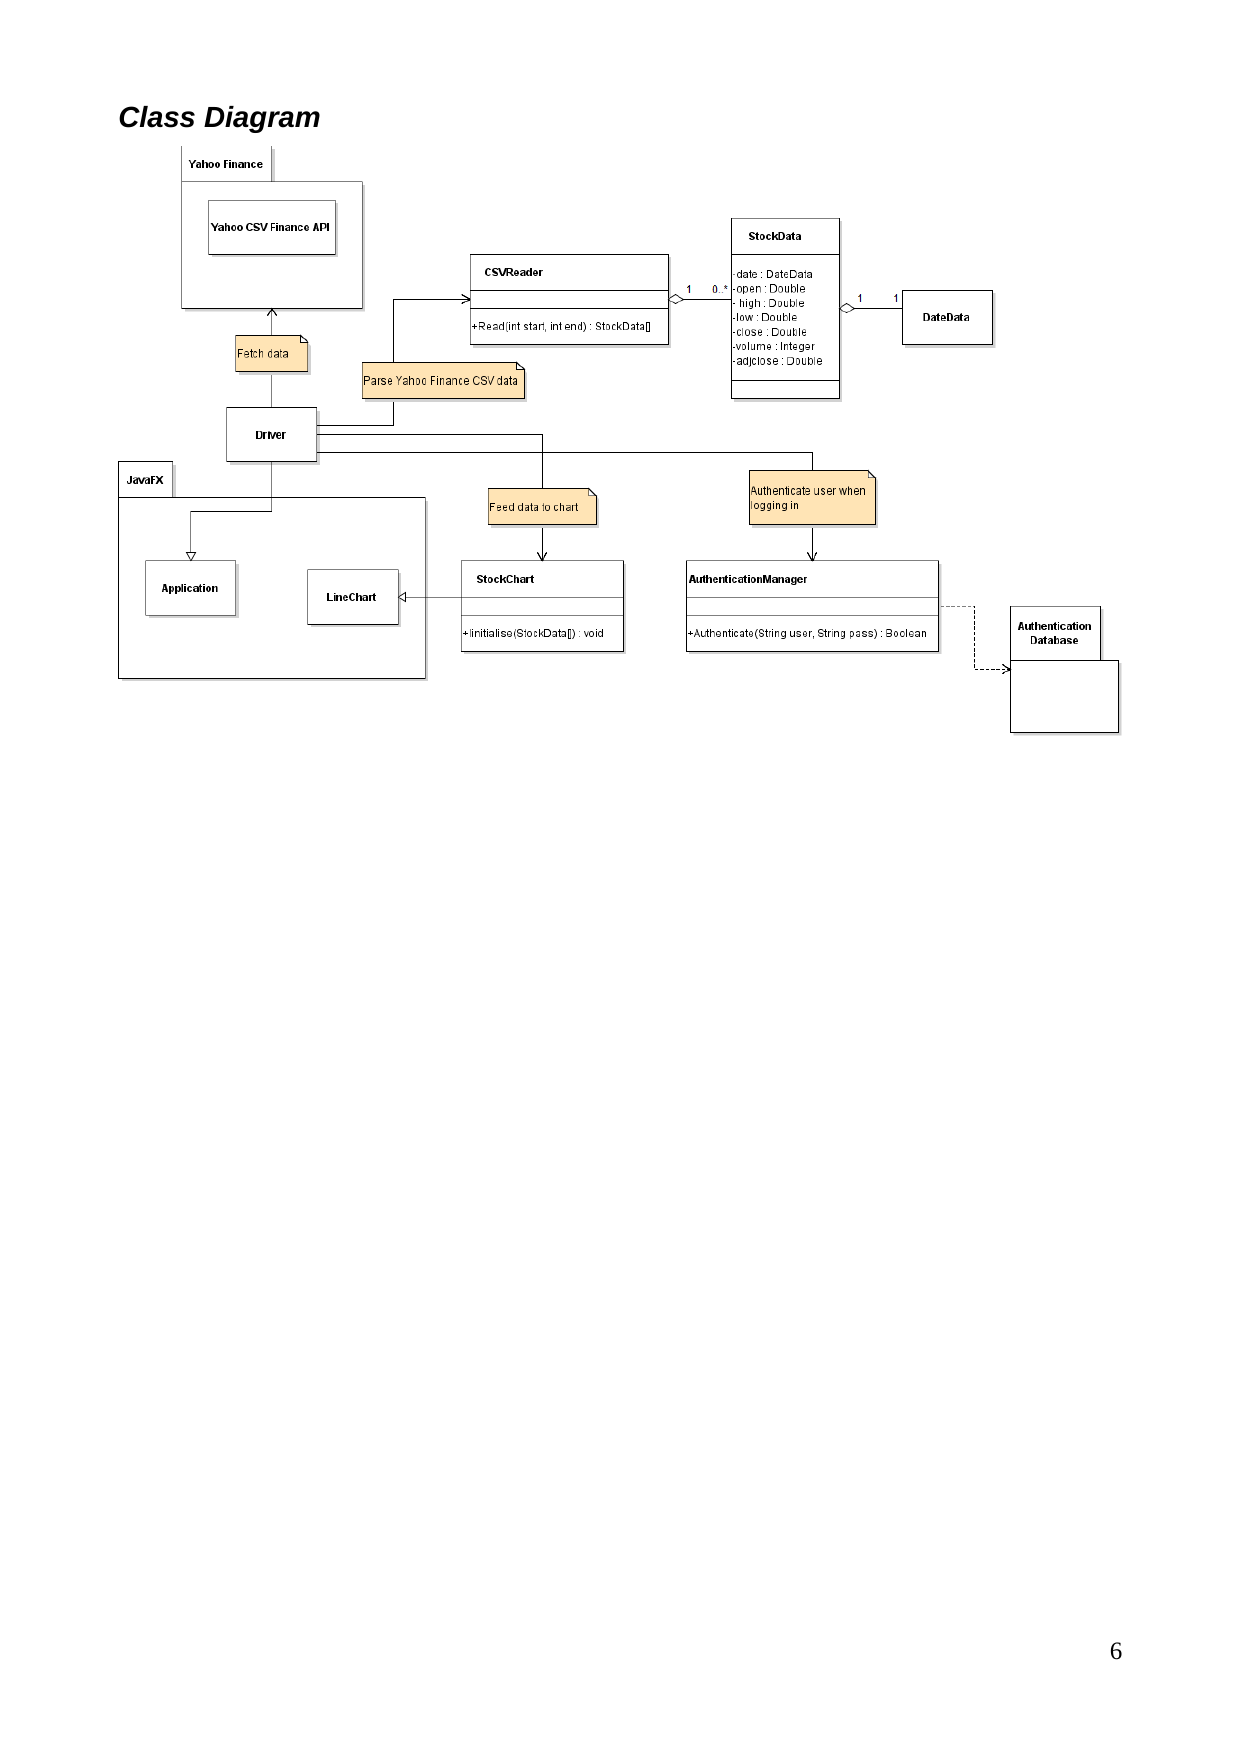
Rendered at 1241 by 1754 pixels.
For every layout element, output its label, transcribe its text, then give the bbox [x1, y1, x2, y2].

subtitle Class Diagram [118, 100, 1122, 133]
picture [118, 146, 1122, 736]
